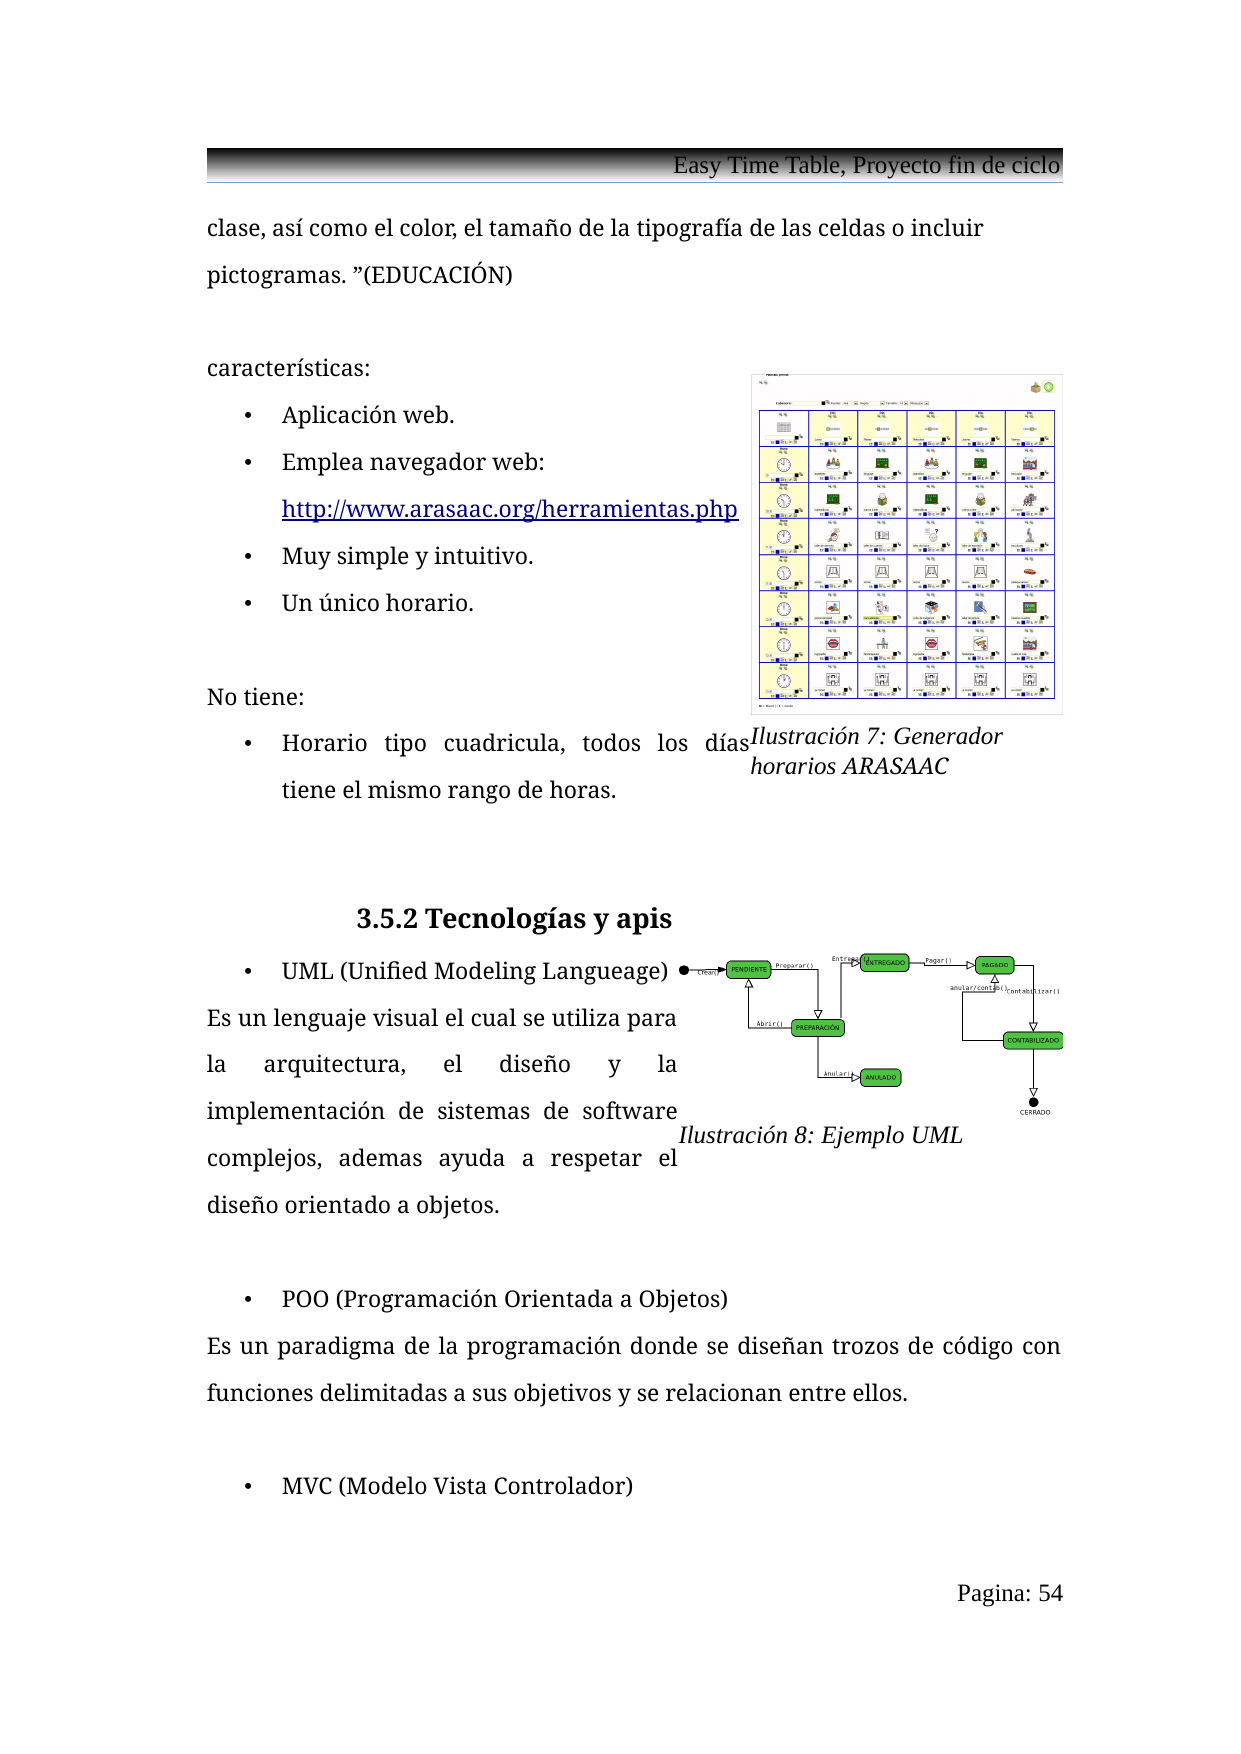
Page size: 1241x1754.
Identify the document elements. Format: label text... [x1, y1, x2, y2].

list Emplea navegador web: [244, 446, 750, 477]
text Ilustración 8: Ejemplo UML [678, 1116, 1063, 1149]
text No tiene: [207, 681, 750, 712]
text clase, así como el color, el tamaño de la tipografía de las celdas o incluir pictogramas. ”(EDUCACIÓN) [207, 212, 1063, 290]
text Es un paradigma de la programación donde se diseñan trozos de código con funciones delimitadas a sus objetivos y se relacionan entre ellos. [207, 1329, 1063, 1408]
list Horario tipo cuadricula, todos los días tiene el mismo rango de horas. [244, 727, 1063, 806]
list UML (Unified Modeling Langueage) [244, 954, 678, 986]
text 3.5.2 Tecnologías y apis [207, 899, 1063, 936]
list MVC (Modelo Vista Controlador) [244, 1470, 1063, 1501]
text características: [207, 352, 1063, 384]
list POO (Programación Orientada a Objetos) [244, 1283, 1063, 1314]
text Es un lenguaje visual el cual se utiliza para la arquitectura, el diseño y la implementación de sistemas de software complejos, ademas ayuda a respetar el diseño orientado a objetos. [207, 1001, 1063, 1220]
picture [750, 374, 1063, 716]
text Ilustración 7: Generador horarios ARASAAC [750, 716, 1063, 781]
list Un único horario. [244, 587, 750, 618]
picture [678, 953, 1063, 1116]
list Muy simple y intuitivo. [244, 540, 750, 571]
list http://www.arasaac.org/herramientas.php [244, 493, 750, 524]
text [678, 941, 1063, 953]
list Aplicación web. [244, 399, 750, 431]
